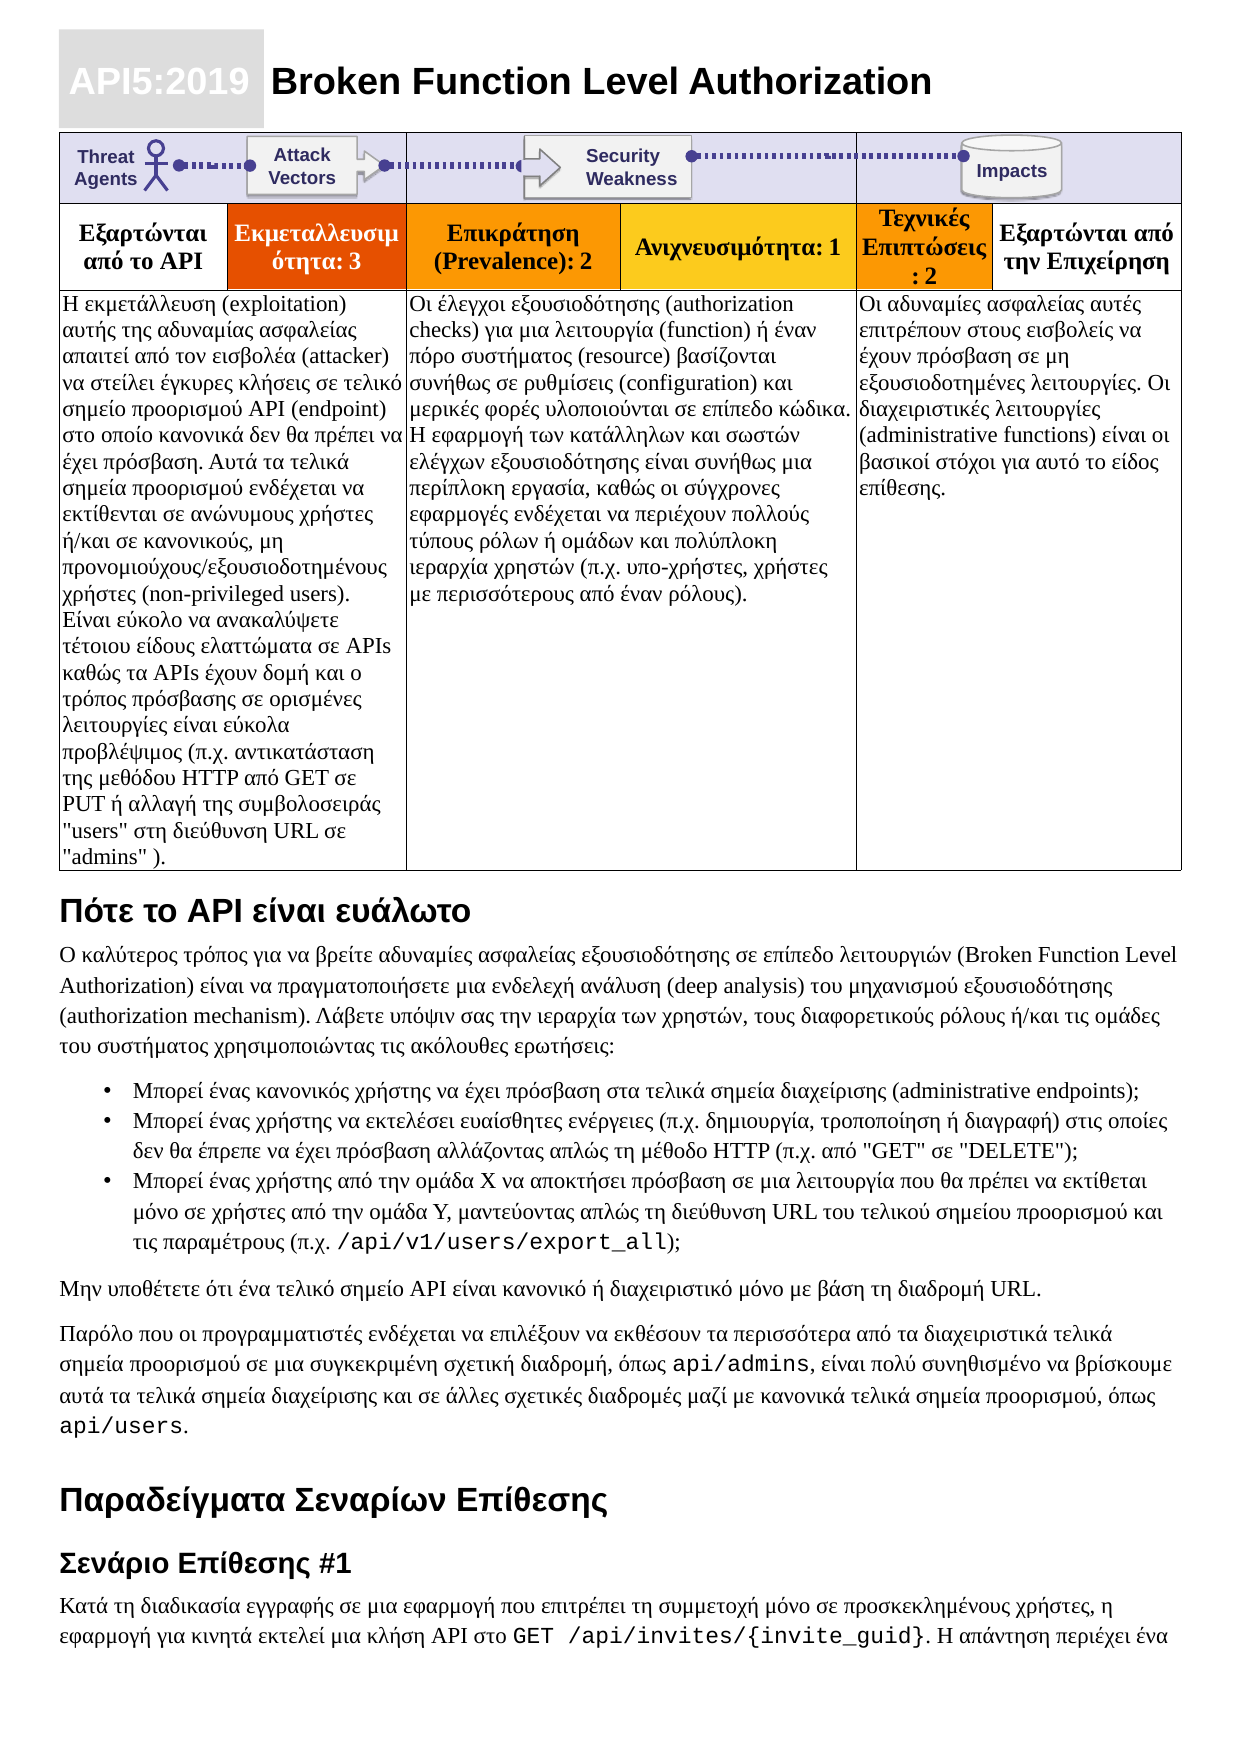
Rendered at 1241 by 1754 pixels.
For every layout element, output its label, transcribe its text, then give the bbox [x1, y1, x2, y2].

table_header [407, 133, 620, 203]
table_header [992, 133, 1181, 203]
table_header [60, 133, 227, 203]
subtitle Πότε το API είναι ευάλωτο [59, 890, 1181, 929]
table_cell Εξαρτώνται από την Επιχείρηση [993, 204, 1181, 289]
text Ο καλύτερος τρόπος για να βρείτε αδυναμίες ασφαλείας εξουσιοδότησης σε επίπεδο λειτουργιών (Broken Function Level Authorization) είναι να πραγματοποιήσετε μια ενδελεχή ανάλυση (deep analysis) του μηχανισμού εξουσιοδότησης (authorization mechanism). Λάβετε υπόψιν σας την ιεραρχία των χρηστών, τους διαφορετικούς ρόλους ή/και τις ομάδες του συστήματος χρησιμοποιώντας τις ακόλουθες ερωτήσεις: [59, 942, 1181, 1058]
table_cell Τεχνικές Επιπτώσεις: 2 [857, 204, 992, 289]
list Μπορεί ένας χρήστης από την ομάδα Χ να αποκτήσει πρόσβαση σε μια λειτουργία που θα πρέπει να εκτίθεται μόνο σε χρήστες από την ομάδα Υ, μαντεύοντας απλώς τη διεύθυνση URL του τελικού σημείου προορισμού και τις παραμέτρους (π.χ. /api/v1/users/export_all); [103, 1168, 1181, 1256]
text Κατά τη διαδικασία εγγραφής σε μια εφαρμογή που επιτρέπει τη συμμετοχή μόνο σε προσκεκλημένους χρήστες, η εφαρμογή για κινητά εκτελεί μια κλήση API στο GET /api/invites/{invite_guid}. Η απάντηση περιέχει ένα [59, 1592, 1181, 1651]
text Μην υποθέτετε ότι ένα τελικό σημείο API είναι κανονικό ή διαχειριστικό μόνο με βάση τη διαδρομή URL. [59, 1275, 1181, 1301]
table_cell Εξαρτώνται από το API [60, 204, 227, 289]
table_cell Η εκμετάλλευση (exploitation) αυτής της αδυναμίας ασφαλείας απαιτεί από τον εισβολέα (attacker) να στείλει έγκυρες κλήσεις σε τελικό σημείο προορισμού API (endpoint) στο οποίο κανονικά δεν θα πρέπει να έχει πρόσβαση. Αυτά τα τελικά σημεία προορισμού ενδέχεται να εκτίθενται σε ανώνυμους χρήστες ή/και σε κανονικούς, μη προνομιούχους/εξουσιοδοτημένους χρήστες (non-privileged users). Είναι εύκολο να ανακαλύψετε τέτοιου είδους ελαττώματα σε APIs καθώς τα APIs έχουν δομή και ο τρόπος πρόσβασης σε ορισμένες λειτουργίες είναι εύκολα προβλέψιμος (π.χ. αντικατάσταση της μεθόδου HTTP από GET σε PUT ή αλλαγή της συμβολοσειράς "users" στη διεύθυνση URL σε "admins" ). [60, 291, 406, 869]
table_header [227, 133, 406, 203]
subtitle Παραδείγματα Σεναρίων Επίθεσης [59, 1480, 1181, 1519]
table_cell Επικράτηση (Prevalence): 2 [407, 204, 620, 289]
text Παρόλο που οι προγραμματιστές ενδέχεται να επιλέξουν να εκθέσουν τα περισσότερα από τα διαχειριστικά τελικά σημεία προορισμού σε μια συγκεκριμένη σχετική διαδρομή, όπως api/admins, είναι πολύ συνηθισμένο να βρίσκουμε αυτά τα τελικά σημεία διαχείρισης και σε άλλες σχετικές διαδρομές μαζί με κανονικά τελικά σημεία προορισμού, όπως api/users. [59, 1320, 1181, 1441]
table_cell Ανιχνευσιμότητα: 1 [621, 204, 856, 289]
list Μπορεί ένας κανονικός χρήστης να έχει πρόσβαση στα τελικά σημεία διαχείρισης (administrative endpoints); [103, 1077, 1181, 1103]
subtitle Σενάριο Επίθεσης #1 [59, 1546, 1181, 1579]
table_cell Οι έλεγχοι εξουσιοδότησης (authorization checks) για μια λειτουργία (function) ή έναν πόρο συστήματος (resource) βασίζονται συνήθως σε ρυθμίσεις (configuration) και μερικές φορές υλοποιούνται σε επίπεδο κώδικα. Η εφαρμογή των κατάλληλων και σωστών ελέγχων εξουσιοδότησης είναι συνήθως μια περίπλοκη εργασία, καθώς οι σύγχρονες εφαρμογές ενδέχεται να περιέχουν πολλούς τύπους ρόλων ή ομάδων και πολύπλοκη ιεραρχία χρηστών (π.χ. υπο-χρήστες, χρήστες με περισσότερους από έναν ρόλους). [407, 291, 856, 869]
table_cell Οι αδυναμίες ασφαλείας αυτές επιτρέπουν στους εισβολείς να έχουν πρόσβαση σε μη εξουσιοδοτημένες λειτουργίες. Οι διαχειριστικές λειτουργίες (administrative functions) είναι οι βασικοί στόχοι για αυτό το είδος επίθεσης. [857, 291, 1181, 869]
table_header [857, 133, 992, 203]
list Μπορεί ένας χρήστης να εκτελέσει ευαίσθητες ενέργειες (π.χ. δημιουργία, τροποποίηση ή διαγραφή) στις οποίες δεν θα έπρεπε να έχει πρόσβαση αλλάζοντας απλώς τη μέθοδο HTTP (π.χ. από "GET" σε "DELETE"); [103, 1107, 1181, 1164]
table_cell Εκμεταλλευσιμότητα: 3 [228, 204, 406, 289]
table_header [620, 133, 856, 203]
